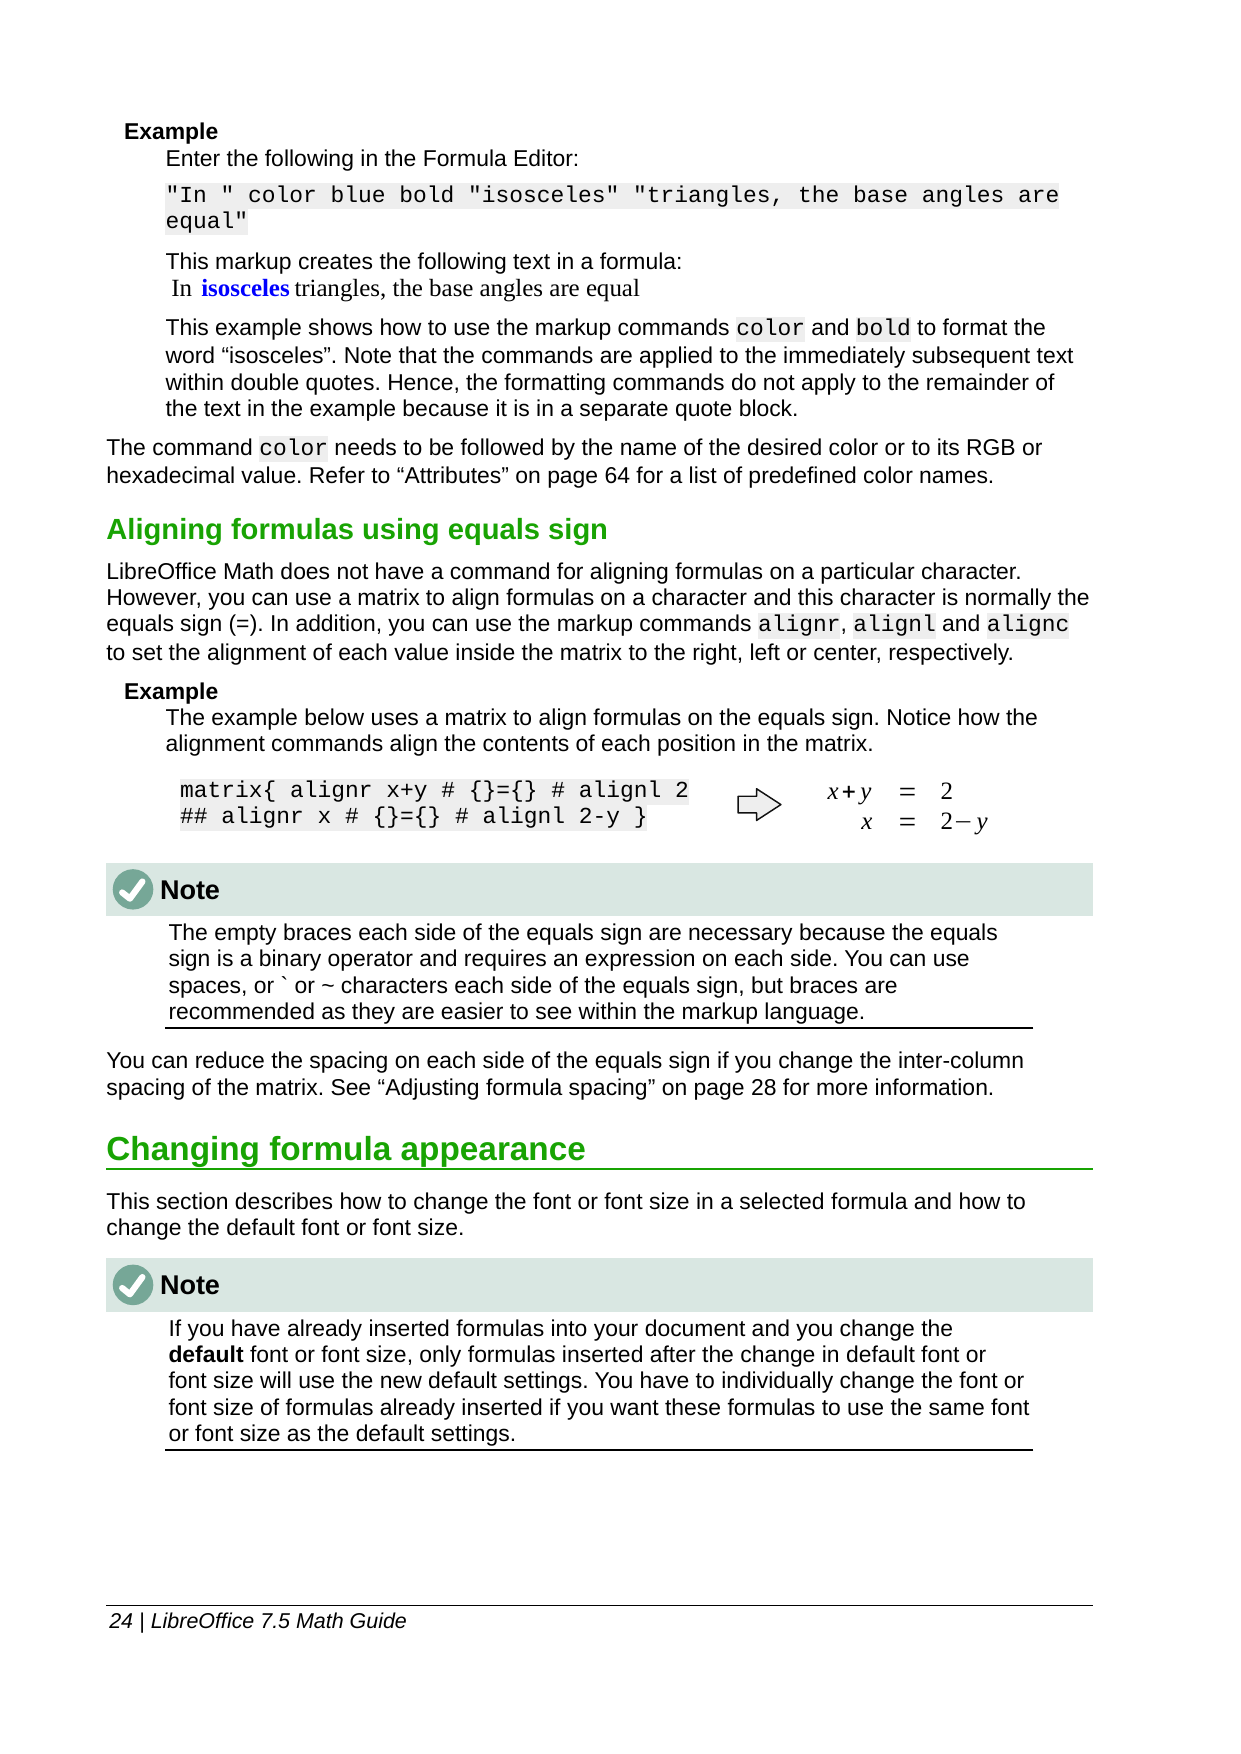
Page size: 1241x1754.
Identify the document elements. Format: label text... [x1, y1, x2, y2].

text Example [124, 118, 1093, 144]
text The example below uses a matrix to align formulas on the equals sign. Notice how the alignment commands align the contents of each position in the matrix. [165, 704, 1093, 757]
text This markup creates the following text in a formula: [165, 248, 1093, 302]
text The empty braces each side of the equals sign are necessary because the equals sign is a binary operator and requires an expression on each side. You can use spaces, or ` or ~ characters each side of the equals sign, but braces are recommended as they are easier to see within the markup language. [165, 916, 1033, 1027]
subtitle Changing formula appearance [106, 1129, 1093, 1168]
text Enter the following in the Formula Editor: [165, 144, 1093, 171]
subtitle Aligning formulas using equals sign [106, 512, 1093, 546]
table_header [721, 769, 791, 845]
text The command color needs to be followed by the name of the desired color or to its RGB or hexadecimal value. Refer to “Attributes” on page 65 for a list of predefined color names. [106, 434, 1093, 489]
text You can reduce the spacing on each side of the equals sign if you change the inter-column spacing of the matrix. See “Adjusting formula spacing” on page 28 for more information. [106, 1047, 1093, 1100]
text Example [124, 678, 1093, 704]
subtitle Note [106, 863, 1093, 916]
subtitle Note [106, 1258, 1093, 1312]
text This example shows how to use the markup commands color and bold to format the word “isosceles”. Note that the commands are applied to the immediately subsequent text within double quotes. Hence, the formatting commands do not apply to the remainder of the text in the example because it is in a separate quote block. [165, 314, 1093, 422]
text This section describes how to change the font or font size in a selected formula and how to change the default font or font size. [106, 1188, 1093, 1240]
text "In " color blue bold "isosceles" "triangles, the base angles are equal" [248, 183, 1093, 235]
text LibreOffice Math does not have a command for aligning formulas on a particular character. However, you can use a matrix to align formulas on a character and this character is normally the equals sign (=). In addition, you can use the markup commands alignr, alignl and alignc to set the alignment of each value inside the matrix to the right, left or center, respectively. [106, 558, 1093, 665]
table_header [791, 769, 1036, 845]
text If you have already inserted formulas into your document and you change the default font or font size, only formulas inserted after the change in default font or font size will use the new default settings. You have to individually change the font or font size of formulas already inserted if you want these formulas to use the same font or font size as the default settings. [165, 1312, 1033, 1449]
table_header matrix{ alignr x+y # {}={} # alignl 2 ## alignr x # {}={} # alignl 2-y } [163, 769, 721, 845]
